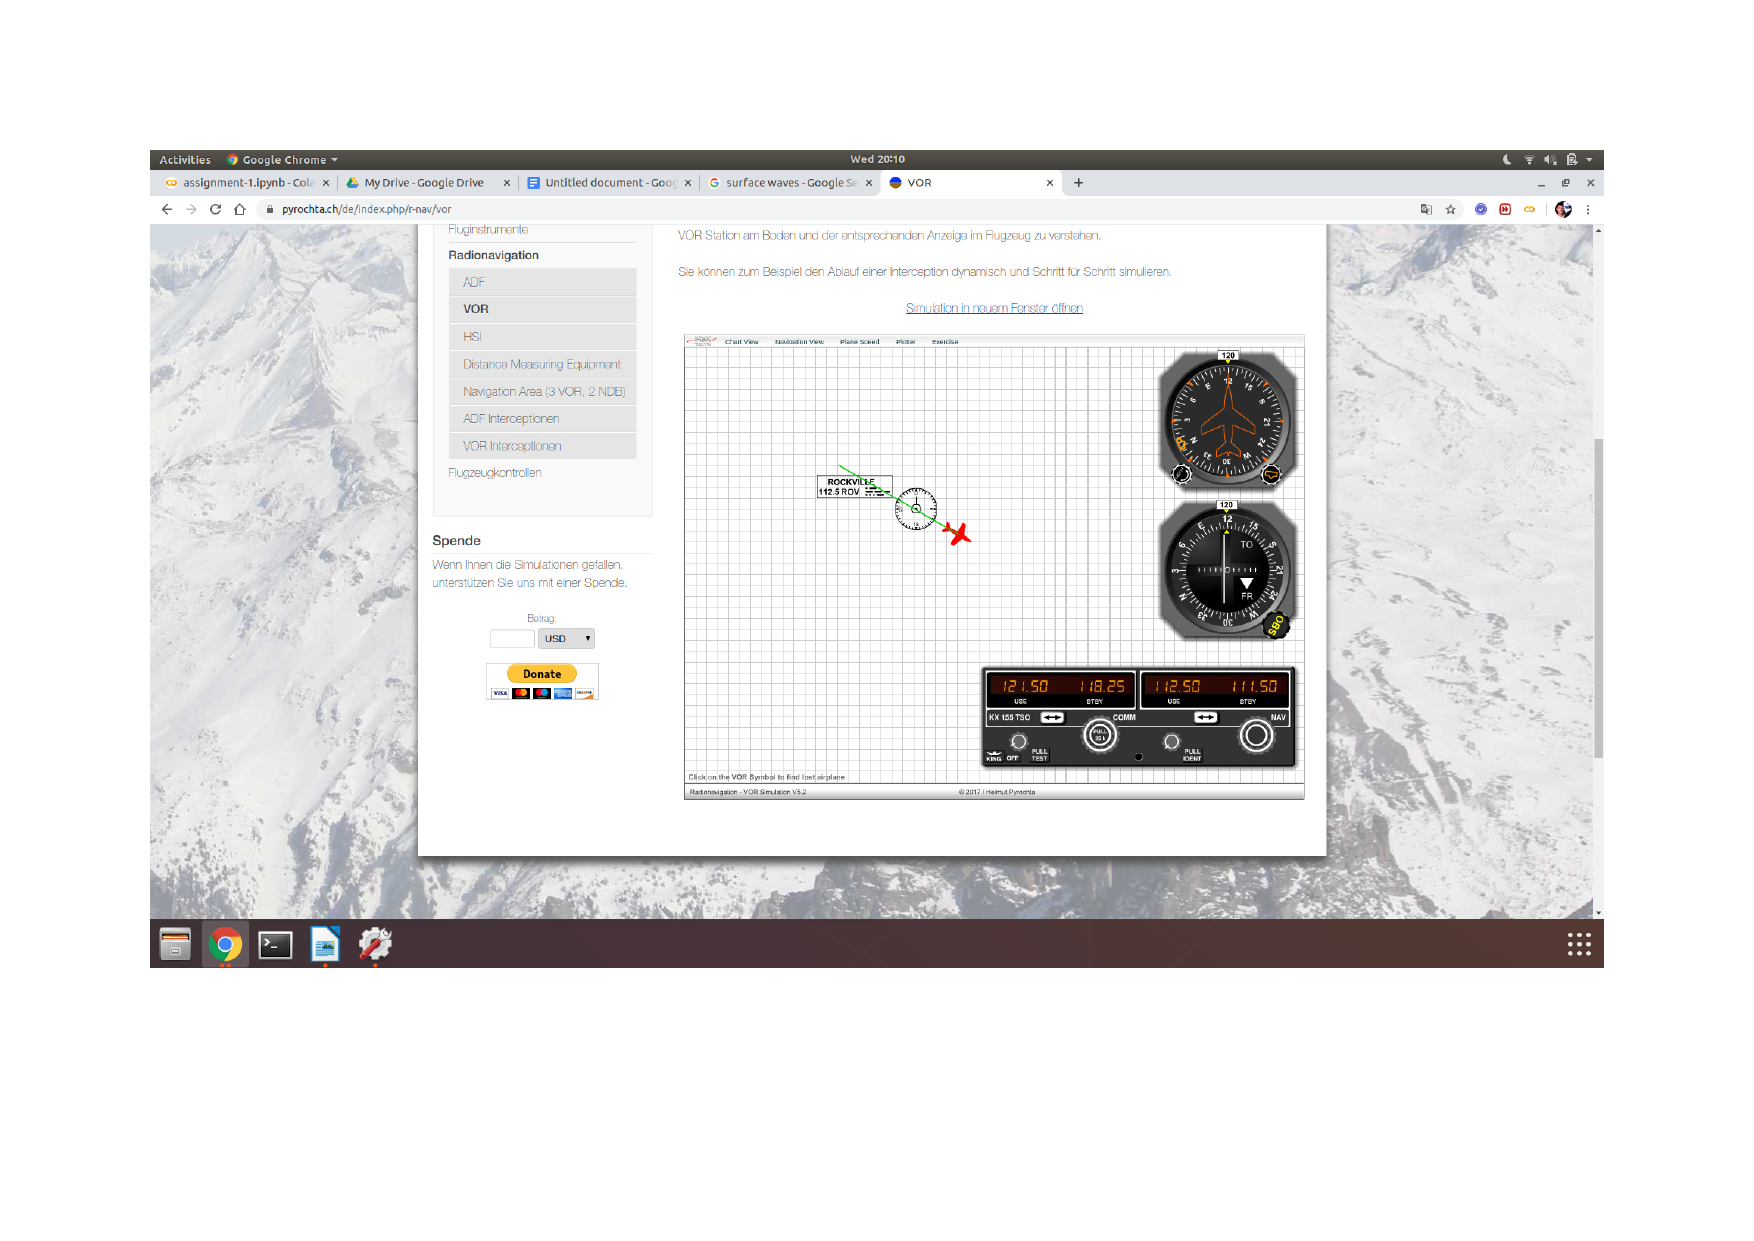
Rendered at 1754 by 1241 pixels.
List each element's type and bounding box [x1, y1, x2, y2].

picture [150, 150, 1604, 968]
